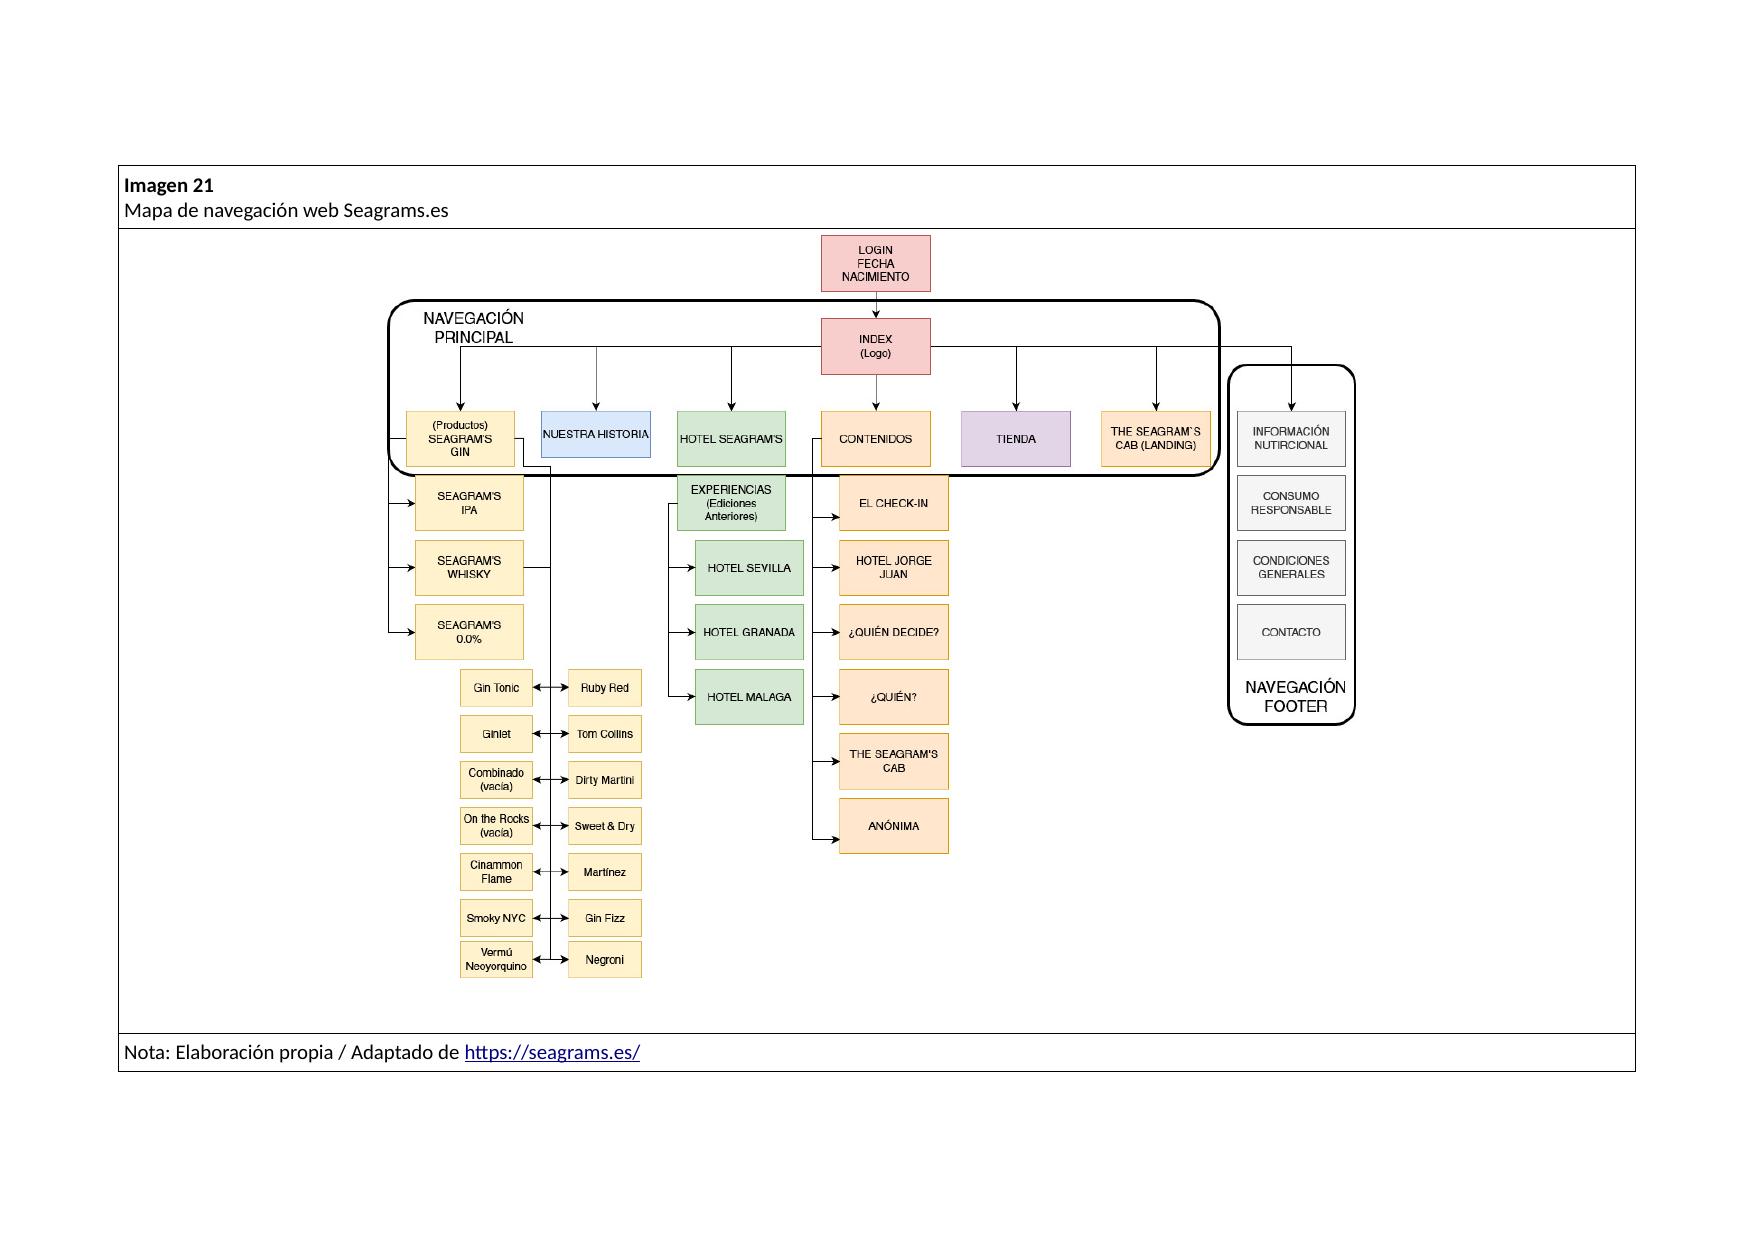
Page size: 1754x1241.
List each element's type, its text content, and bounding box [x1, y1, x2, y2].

table_cell [119, 229, 1635, 1033]
table_header Imagen 21 Mapa de navegación web Seagrams.es [119, 166, 1635, 228]
picture [381, 235, 1373, 978]
table_cell Nota: Elaboración propia / Adaptado de https://seagrams.es/ [119, 1034, 1635, 1071]
